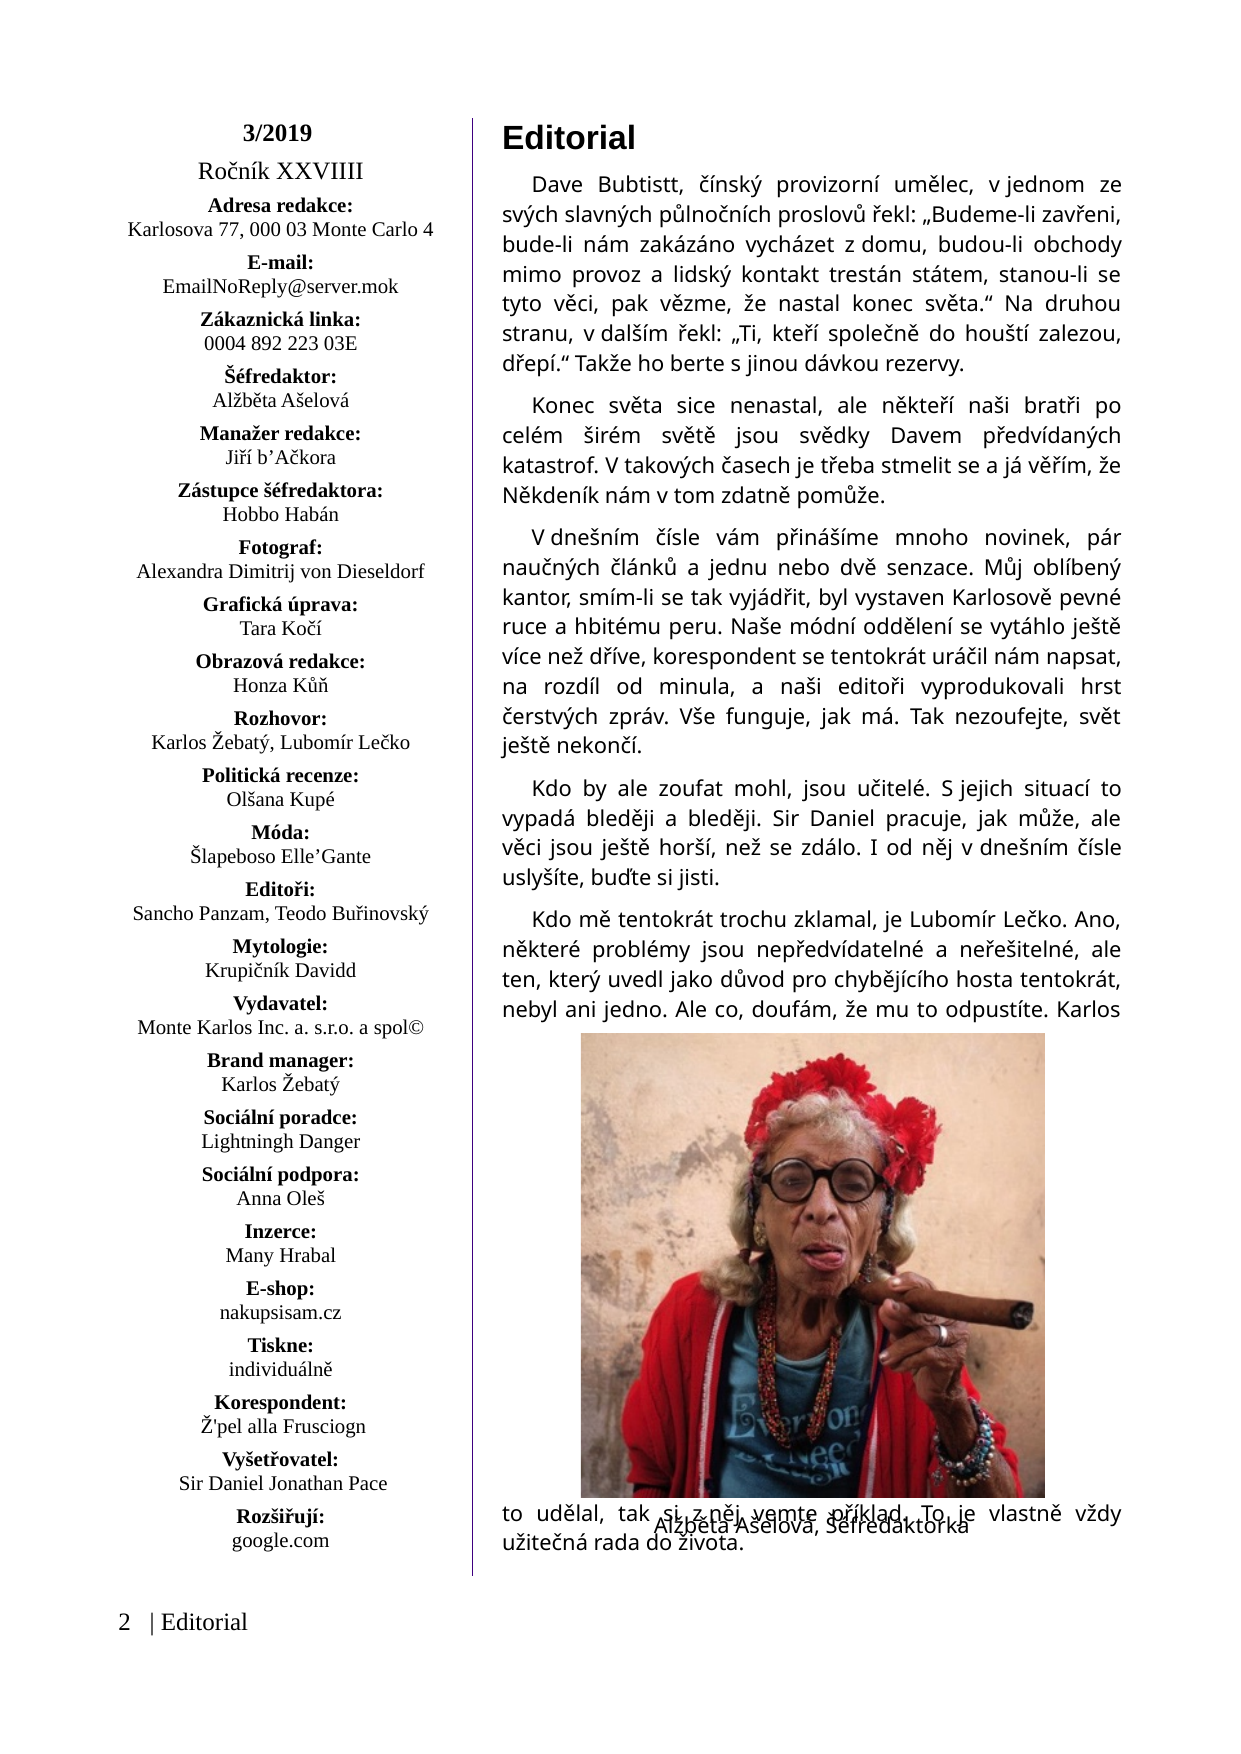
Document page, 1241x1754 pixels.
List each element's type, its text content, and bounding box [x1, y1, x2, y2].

text Inzerce: Many Hrabal [118, 1219, 443, 1267]
text E-shop: nakupsisam.cz [118, 1276, 443, 1324]
text Sociální poradce: Lightningh Danger [118, 1105, 443, 1153]
text Brand manager: Karlos Žebatý [118, 1048, 443, 1096]
text Editoři: Sancho Panzam, Teodo Buřinovský [118, 877, 443, 925]
text Adresa redakce: Karlosova 77, 000 03 Monte Carlo 4 [118, 193, 443, 241]
text Zákaznická linka: 0004 892 223 03E [118, 307, 443, 355]
text Vydavatel: Monte Karlos Inc. a. s.r.o. a spol© [118, 991, 443, 1039]
picture [580, 1033, 1045, 1498]
text Zástupce šéfredaktora: Hobbo Habán [118, 478, 443, 526]
text Kdo by ale zoufat mohl, jsou učitelé. S jejich situací to vypadá bleději a bleději. Sir Daniel pracuje, jak může, ale věci jsou ještě horší, než se zdálo. I od něj v dnešním čísle uslyšíte, buďte si jisti. [502, 773, 1122, 892]
text V dnešním čísle vám přinášíme mnoho novinek, pár naučných článků a jednu nebo dvě senzace. Můj oblíbený kantor, smím-li se tak vyjádřit, byl vystaven Karlosově pevné ruce a hbitému peru. Naše módní oddělení se vytáhlo ještě více než dříve, korespondent se tentokrát uráčil nám napsat, na rozdíl od minula, a naši editoři vyprodukovali hrst čerstvých zpráv. Vše funguje, jak má. Tak nezoufejte, svět ještě nekončí. [502, 522, 1122, 760]
text E-mail: EmailNoReply@server.mok [118, 250, 443, 298]
text Rozšiřují: google.com [118, 1504, 443, 1552]
text Politická recenze: Olšana Kupé [118, 763, 443, 811]
text Vyšetřovatel: Sir Daniel Jonathan Pace [118, 1447, 443, 1495]
text Šéfredaktor: Alžběta Ašelová [118, 364, 443, 412]
text Korespondent: Ž'pel alla Frusciogn [118, 1390, 443, 1438]
text Konec světa sice nenastal, ale někteří naši bratři po celém širém světě jsou svědky Davem předvídaných katastrof. V takových časech je třeba stmelit se a já věřím, že Někdeník nám v tom zdatně pomůže. [502, 390, 1122, 509]
text Kdo mě tentokrát trochu zklamal, je Lubomír Lečko. Ano, některé problémy jsou nepředvídatelné a neřešitelné, ale ten, který uvedl jako důvod pro chybějícího hosta tentokrát, nebyl ani jedno. Ale co, doufám, že mu to odpustíte. Karlos to udělal, tak si z něj vemte příklad. To je vlastně vždy užitečná rada do života. [502, 904, 1122, 1557]
text Dave Bubtistt, čínský provizorní umělec, v jednom ze svých slavných půlnočních proslovů řekl: „Budeme-li zavřeni, bude-li nám zakázáno vycházet z domu, budou-li obchody mimo provoz a lidský kontakt trestán státem, stanou-li se tyto věci, pak vězme, že nastal konec světa.“ Na druhou stranu, v dalším řekl: „Ti, kteří společně do houští zalezou, dřepí.“ Takže ho berte s jinou dávkou rezervy. [502, 169, 1122, 378]
text Grafická úprava: Tara Kočí [118, 592, 443, 640]
text Fotograf: Alexandra Dimitrij von Dieseldorf [118, 535, 443, 583]
text Ročník XXVIIII [118, 156, 443, 184]
text Manažer redakce: Jiří b’Ačkora [118, 421, 443, 469]
text 3/2019 [118, 118, 443, 147]
subtitle Editorial [502, 118, 1122, 157]
text Mytologie: Krupičník Davidd [118, 934, 443, 982]
text Tiskne: individuálně [118, 1333, 443, 1381]
text Móda: Šlapeboso Elle’Gante [118, 820, 443, 868]
text Rozhovor: Karlos Žebatý, Lubomír Lečko [118, 706, 443, 754]
text Sociální podpora: Anna Oleš [118, 1162, 443, 1210]
text Obrazová redakce: Honza Kůň [118, 649, 443, 697]
